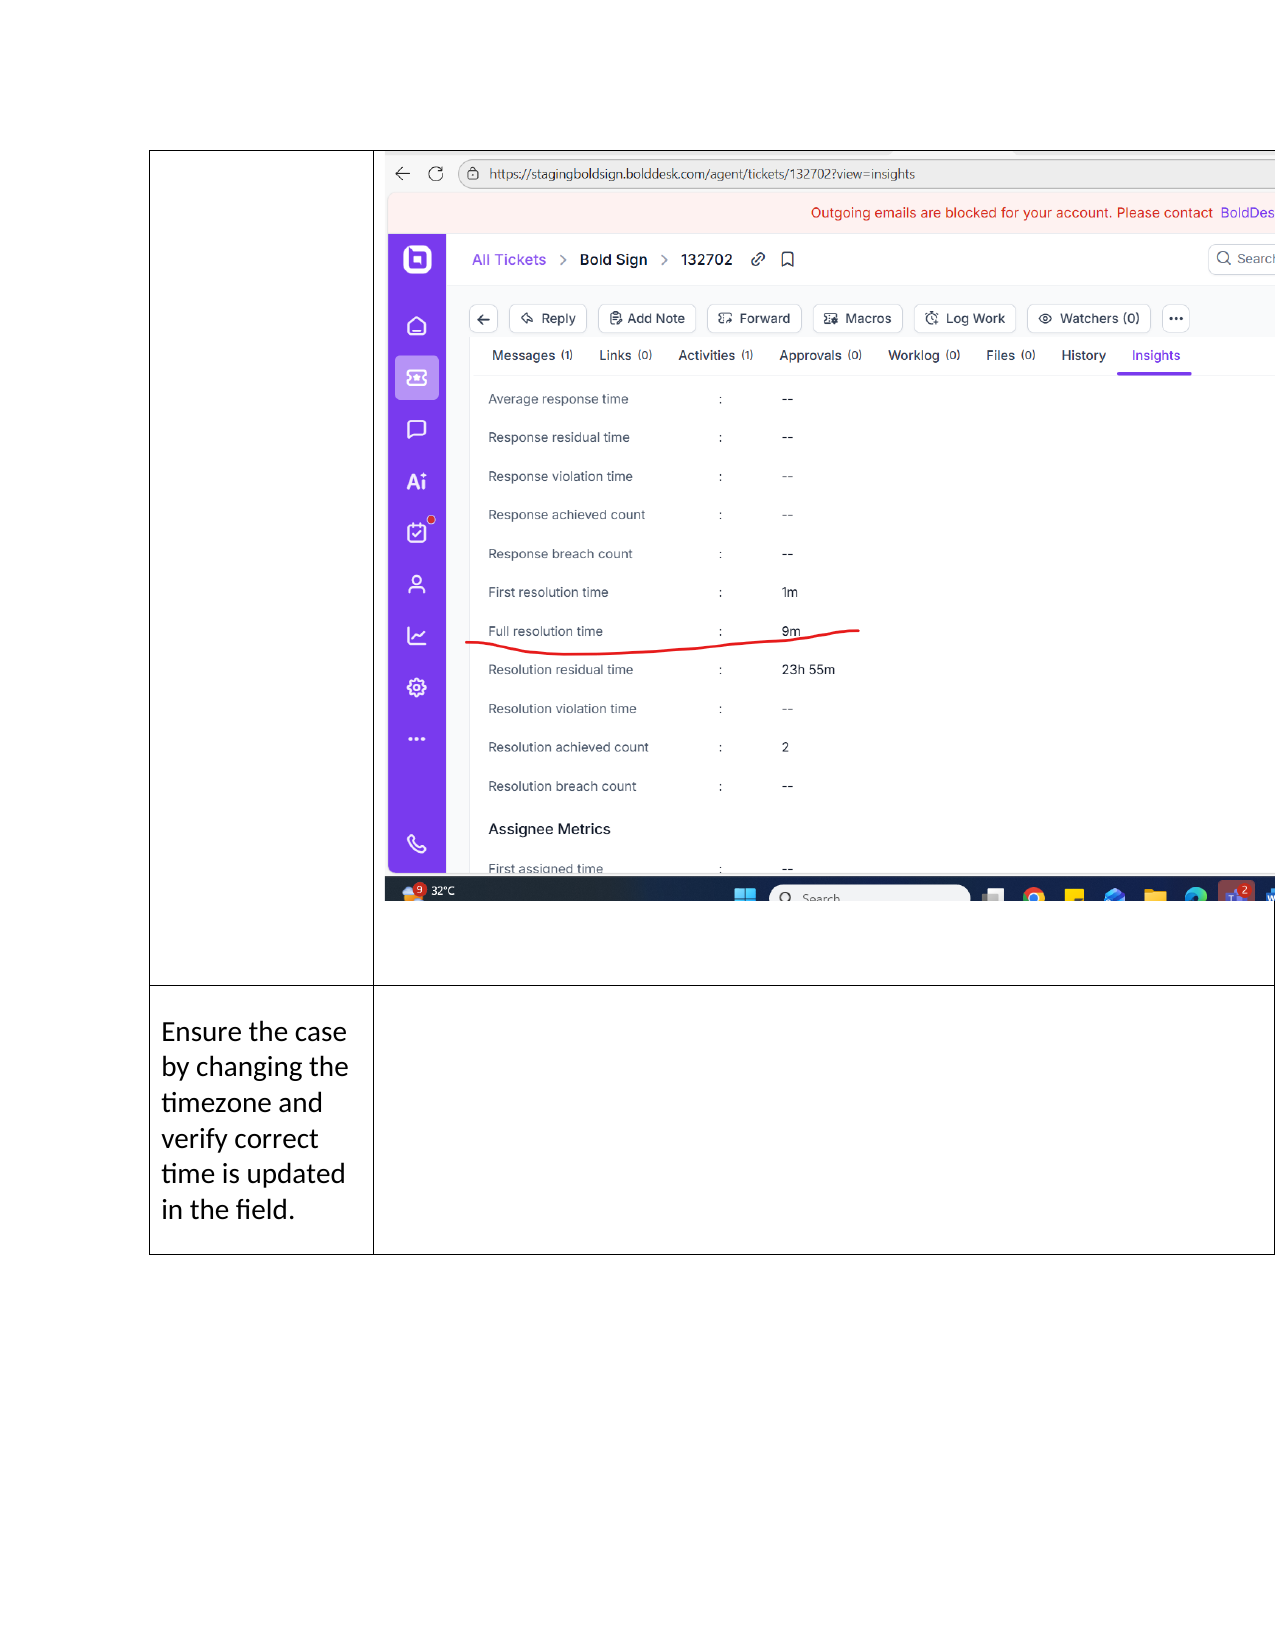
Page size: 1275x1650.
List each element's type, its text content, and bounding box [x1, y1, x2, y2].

table_cell Time before : After update – Time updated correctly: [374, 986, 1274, 1254]
table_cell [374, 151, 1274, 985]
table_cell Ensure the case by changing the timezone and verify correct time is updated in the field. [150, 986, 373, 1254]
table_cell [150, 151, 373, 985]
